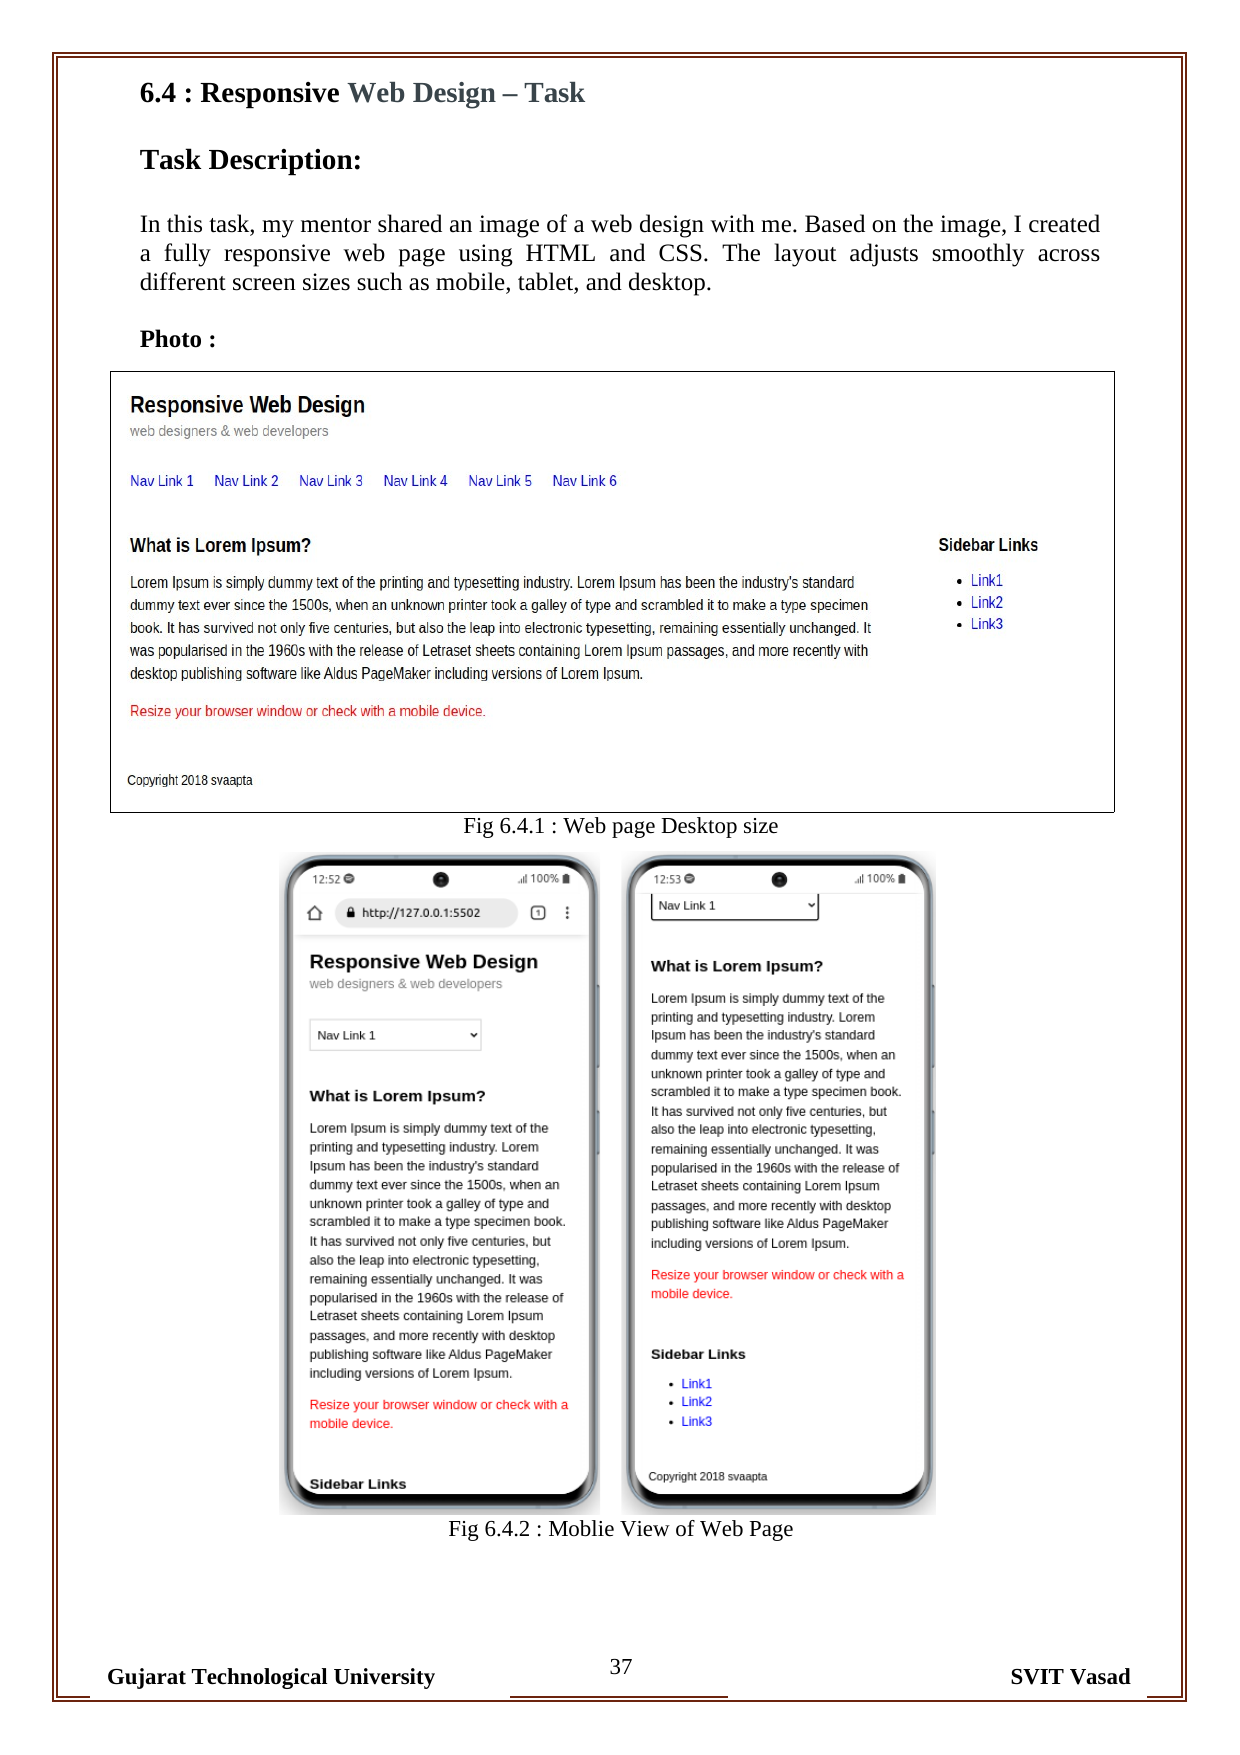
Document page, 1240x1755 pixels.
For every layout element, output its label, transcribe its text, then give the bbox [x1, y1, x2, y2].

text 6.4 : Responsive Web Design – Task [139, 75, 1102, 108]
text In this task, my mentor shared an image of a web design with me. Based on the image, I created a fully responsive web page using HTML and CSS. The layout adjusts smoothly across different screen sizes such as mobile, tablet, and desktop. [139, 209, 1102, 295]
text Task Description: [139, 142, 1102, 209]
text [139, 372, 1102, 812]
text Fig 6.4.1 : Web page Desktop size [139, 813, 1102, 838]
picture [127, 395, 1038, 787]
text Fig 6.4.2 : Moblie View of Web Page [139, 838, 1102, 1541]
text Photo : [139, 324, 1102, 353]
picture [621, 851, 936, 1515]
text [139, 353, 1102, 371]
picture [279, 852, 600, 1515]
